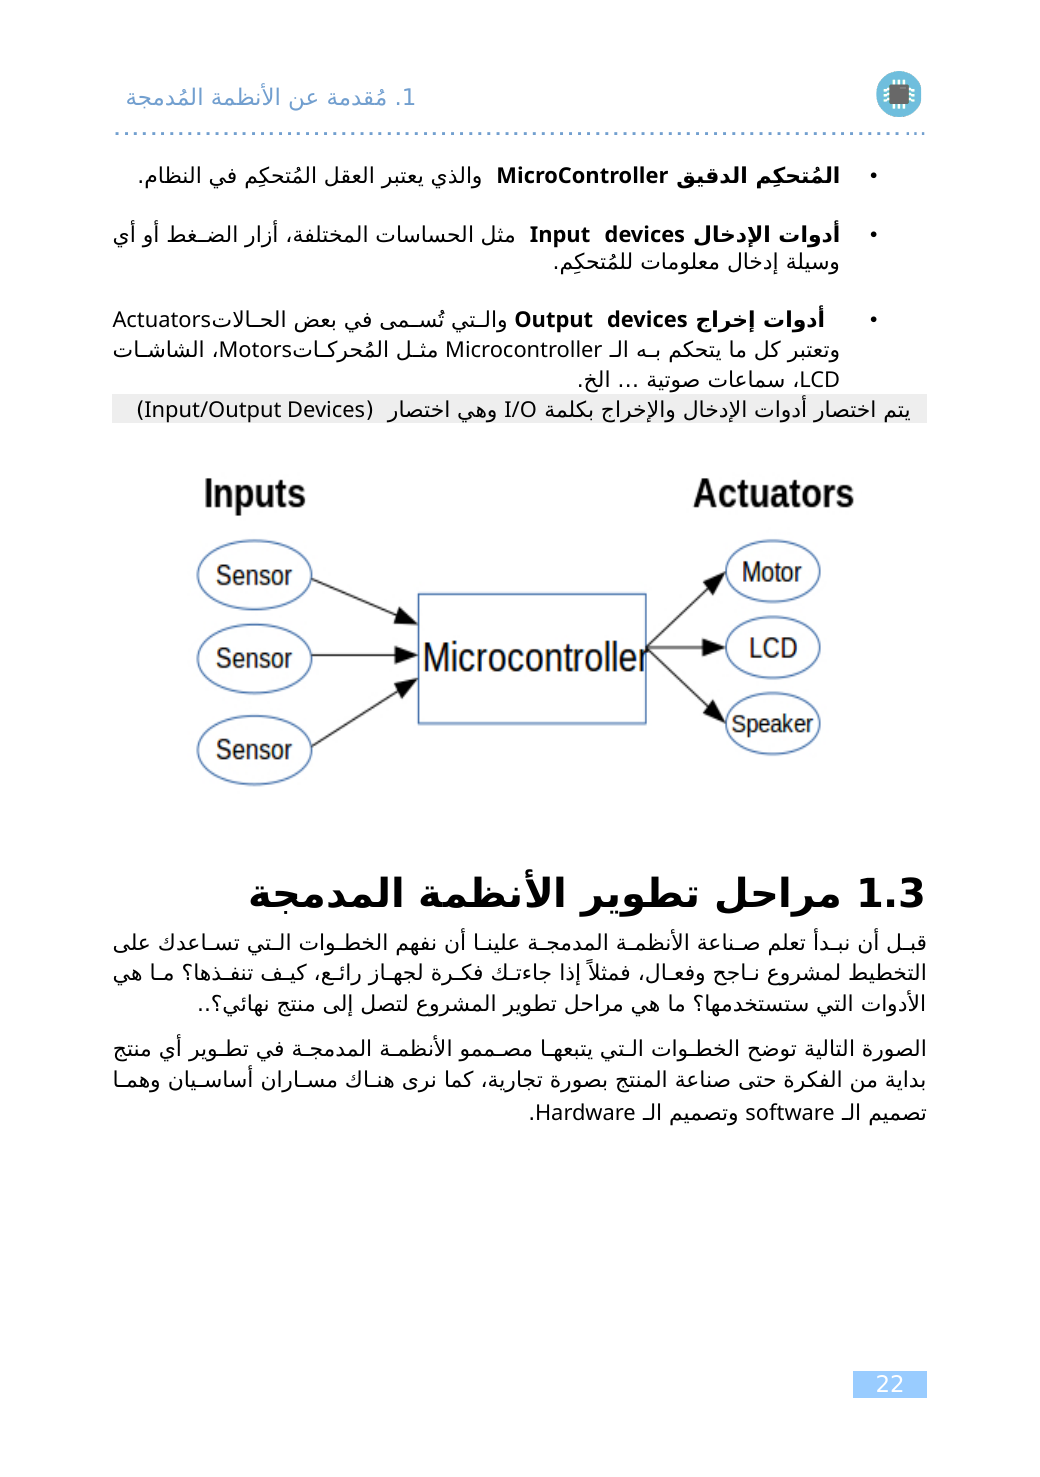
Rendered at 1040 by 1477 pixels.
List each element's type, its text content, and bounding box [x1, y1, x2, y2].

list أدوات الإدخال Input devices مثل الحساسات المختلفة، أزار الضغط أو أي وسيلة إدخال معلومات للمُتحكِم. [112, 219, 878, 274]
list أدوات إخراج Output devices والتي تُسمى في بعض الحالاتActuators وتعتبر كل ما يتحكم به الـ Microcontroller مثل المُحركاتMotors، الشاشاتLCD، سماعات صوتية … الخ. [112, 304, 878, 394]
picture [876, 71, 922, 117]
text يتم اختصار أدوات اﻹدخال واﻹخراج بكلمة I/O وهي اختصار (Input/Output Devices) [112, 394, 927, 423]
text قبل أن نبدأ تعلم صناعة الأنظمة المدمجة علينا أن نفهم الخطوات التي تساعدك على التخطيط لمشروع ناجح وفعال، فمثلاً إذا جاءتك فكرة لجهاز رائع، كيف تنفذها؟ ما هي الأدوات التي ستستخدمها؟ ما هي مراحل تطوير المشروع لتصل إلى منتج نهائي؟.. [112, 930, 927, 1016]
list المُتحكِم الدقيق MicroController والذي يعتبر العقل المُتحكِم في النظام. [112, 160, 878, 189]
picture [177, 451, 862, 794]
text الصورة التالية توضح الخطوات التي يتبعها مصممو الأنظمة المدمجة في تطوير أي منتج بداية من الفكرة حتى صناعة المنتج بصورة تجارية، كما نرى هناك مساران أساسيان وهما تصميم الـ software وتصميم الـ Hardware. [112, 1036, 927, 1127]
subtitle 1.3 مراحل تطوير الأنظمة المدمجة [112, 871, 927, 917]
